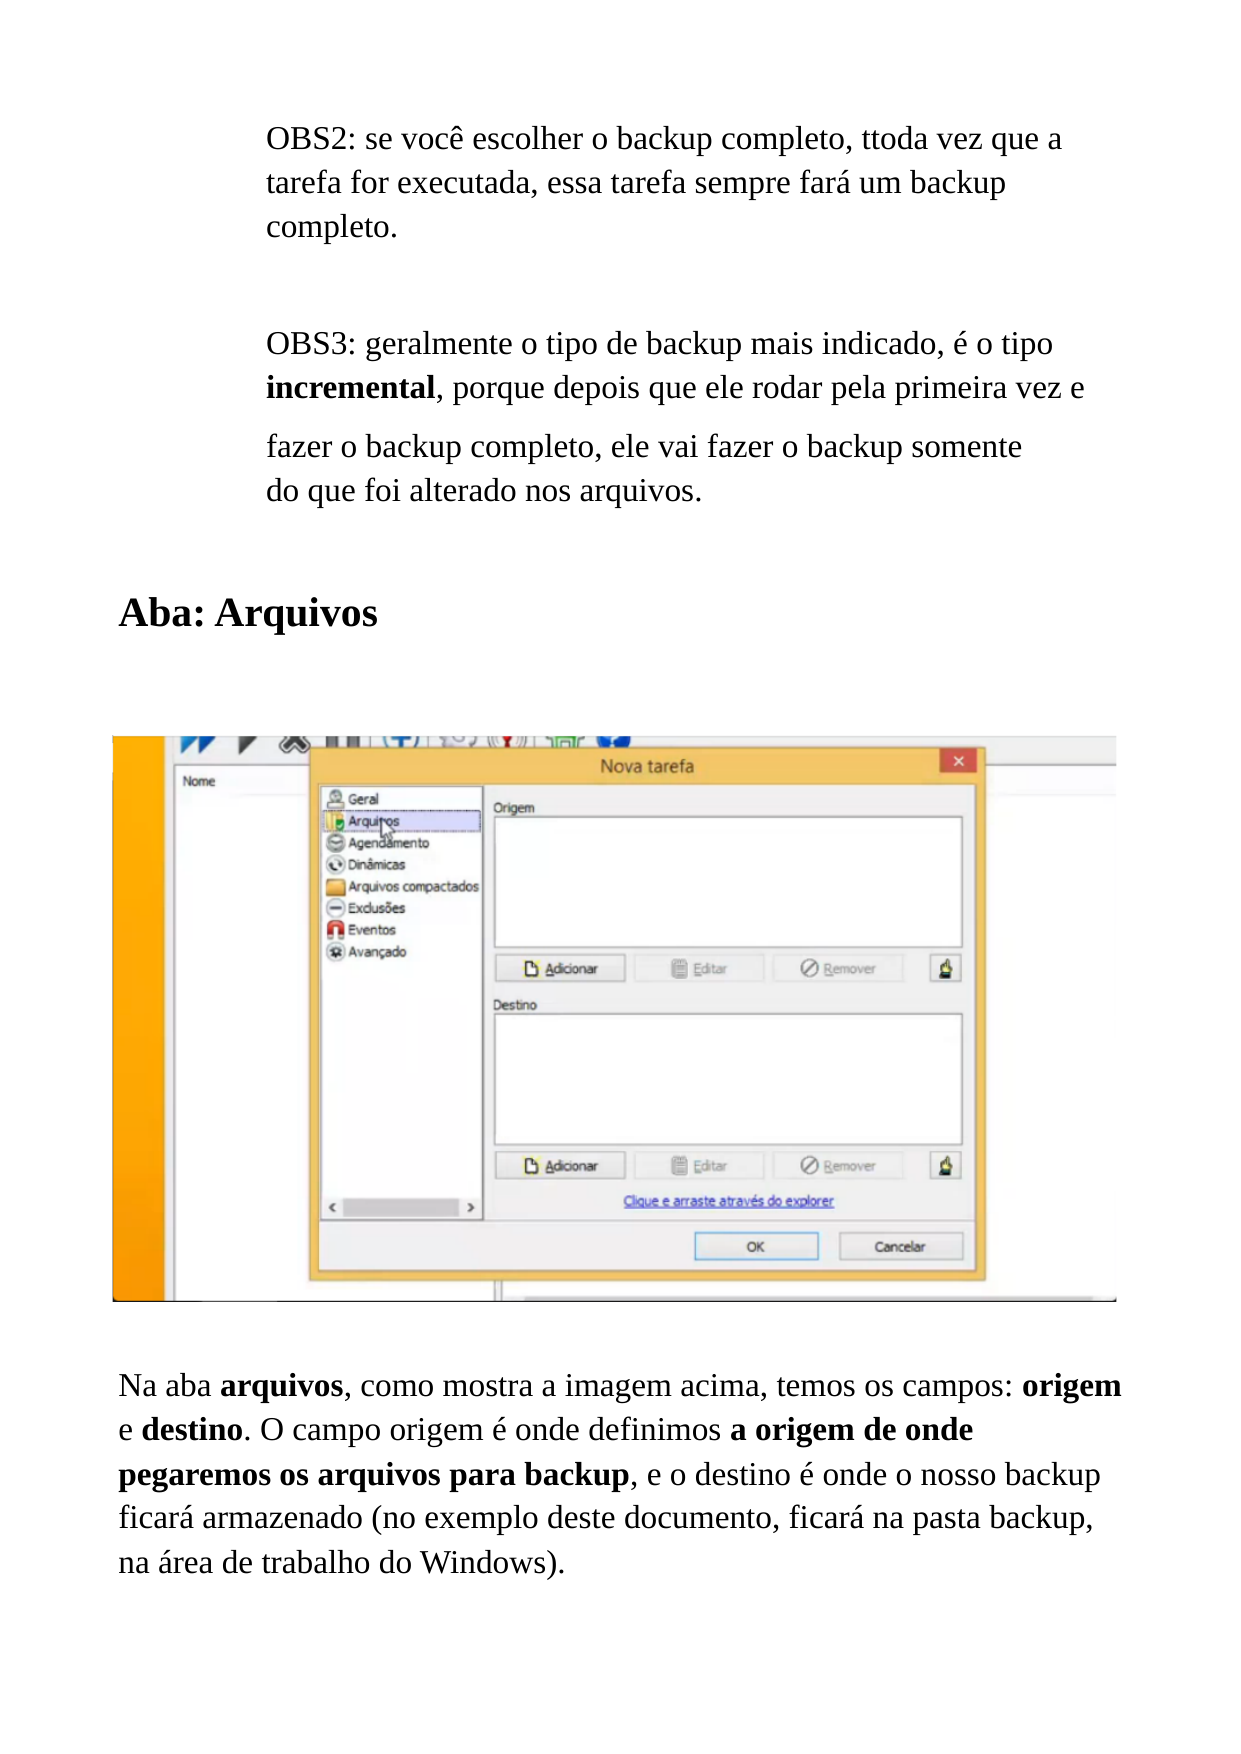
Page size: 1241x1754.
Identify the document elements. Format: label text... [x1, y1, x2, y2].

text Aba: Arquivos [118, 588, 1122, 636]
text OBS2: se você escolher o backup completo, ttoda vez que a tarefa for executada, essa tarefa sempre fará um backup completo. [118, 118, 1122, 244]
text Na aba arquivos, como mostra a imagem acima, temos os campos: origem e destino. O campo origem é onde definimos a origem de onde pegaremos os arquivos para backup, e o destino é onde o nosso backup ficará armazenado (no exemplo deste documento, ficará na pasta backup, na área de trabalho do Windows). [118, 1366, 1122, 1580]
text OBS3: geralmente o tipo de backup mais indicado, é o tipo incremental, porque depois que ele rodar pela primeira vez e [118, 323, 1122, 406]
text fazer o backup completo, ele vai fazer o backup somente do que foi alterado nos arquivos. [118, 426, 1122, 509]
picture [112, 735, 1117, 1302]
